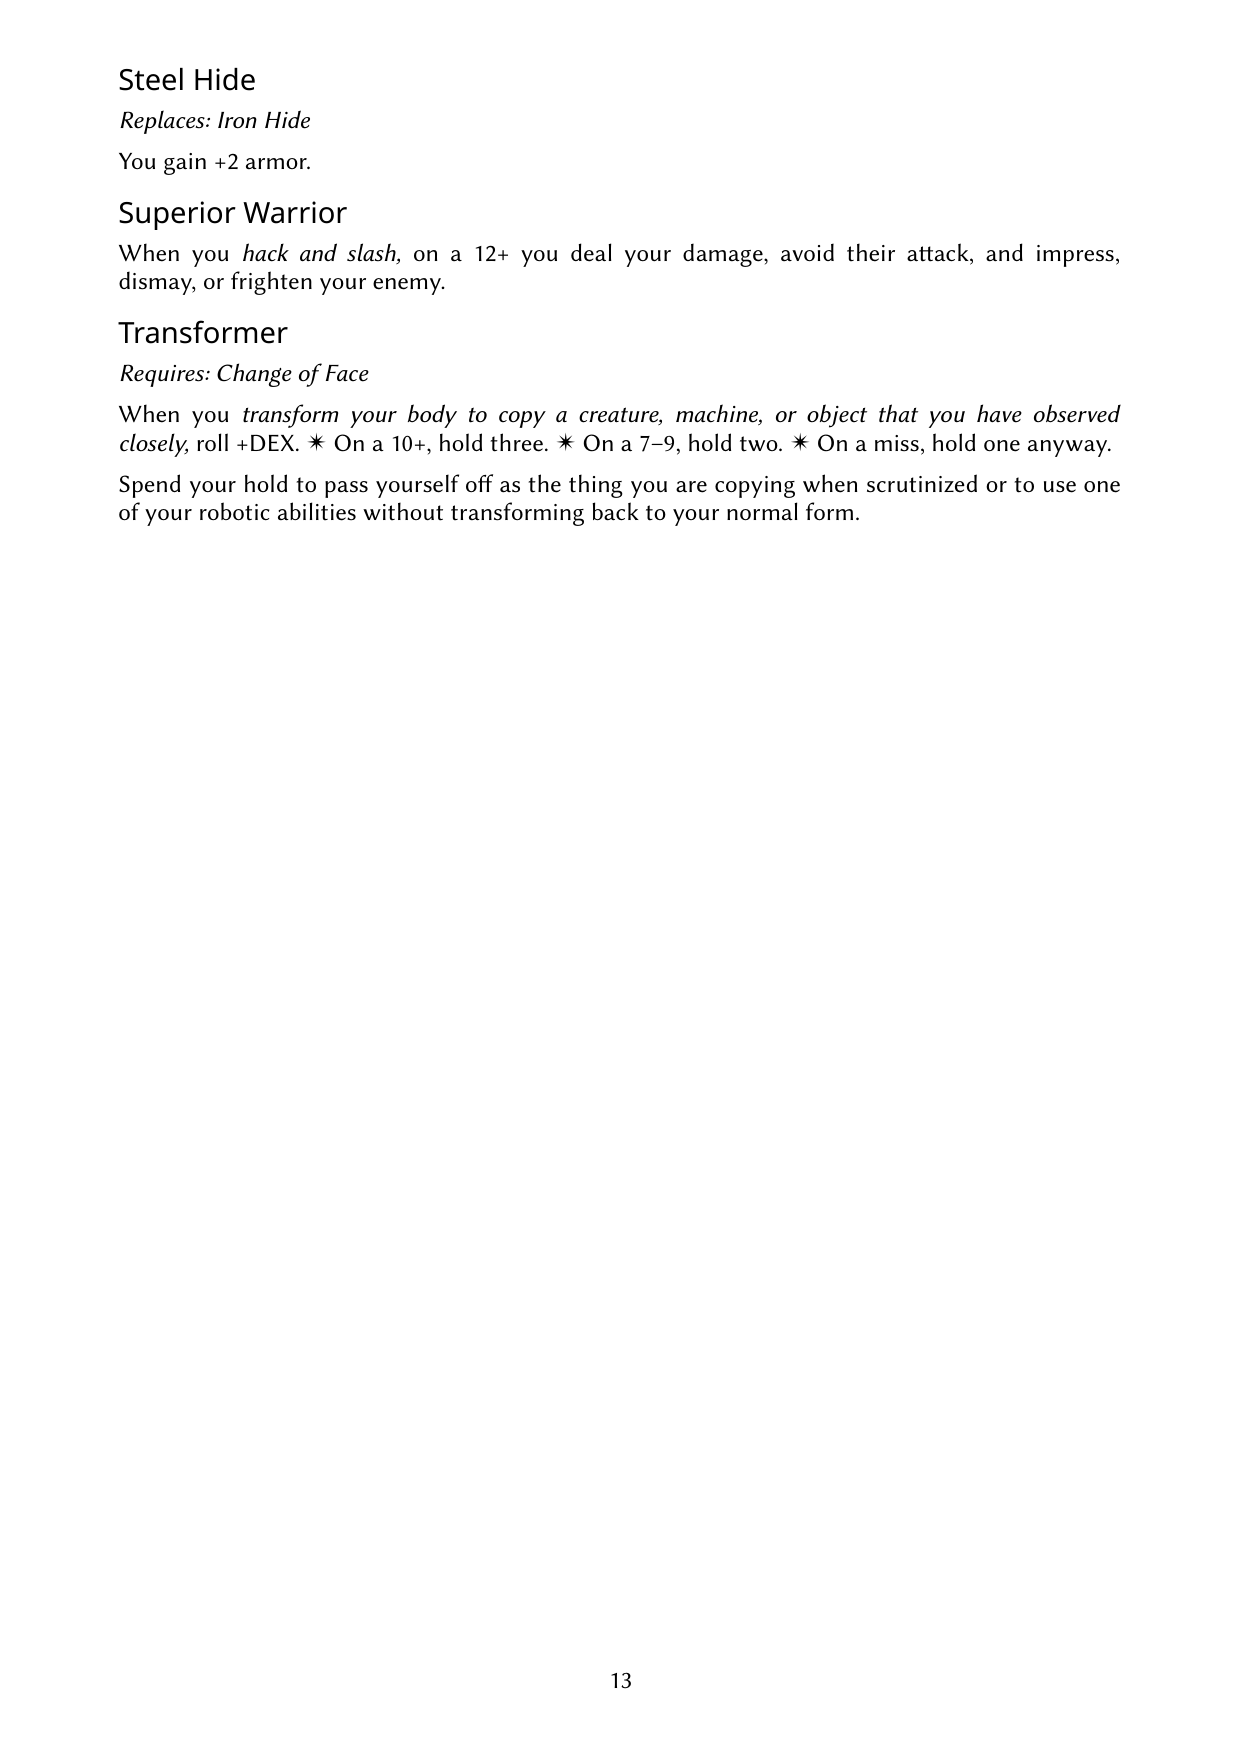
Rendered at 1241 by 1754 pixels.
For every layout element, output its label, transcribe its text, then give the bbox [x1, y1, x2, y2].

text Spend your hold to pass yourself off as the thing you are copying when scrutinized or to use one of your robotic abilities without transforming back to your normal form. [118, 470, 1122, 527]
subtitle Steel Hide [118, 59, 1122, 99]
text When you transform your body to copy a creature, machine, or object that you have observed closely, roll +DEX. ✴ On a 10+, hold three. ✴ On a 7–9, hold two. ✴ On a miss, hold one anyway. [118, 400, 1122, 457]
text Requires: Change of Face [118, 359, 1122, 388]
subtitle Transformer [118, 312, 1122, 352]
text You gain +2 armor. [118, 147, 1122, 175]
text Replaces: Iron Hide [118, 106, 1122, 134]
text When you hack and slash, on a 12+ you deal your damage, avoid their attack, and impress, dismay, or frighten your enemy. [118, 239, 1122, 296]
subtitle Superior Warrior [118, 192, 1122, 232]
